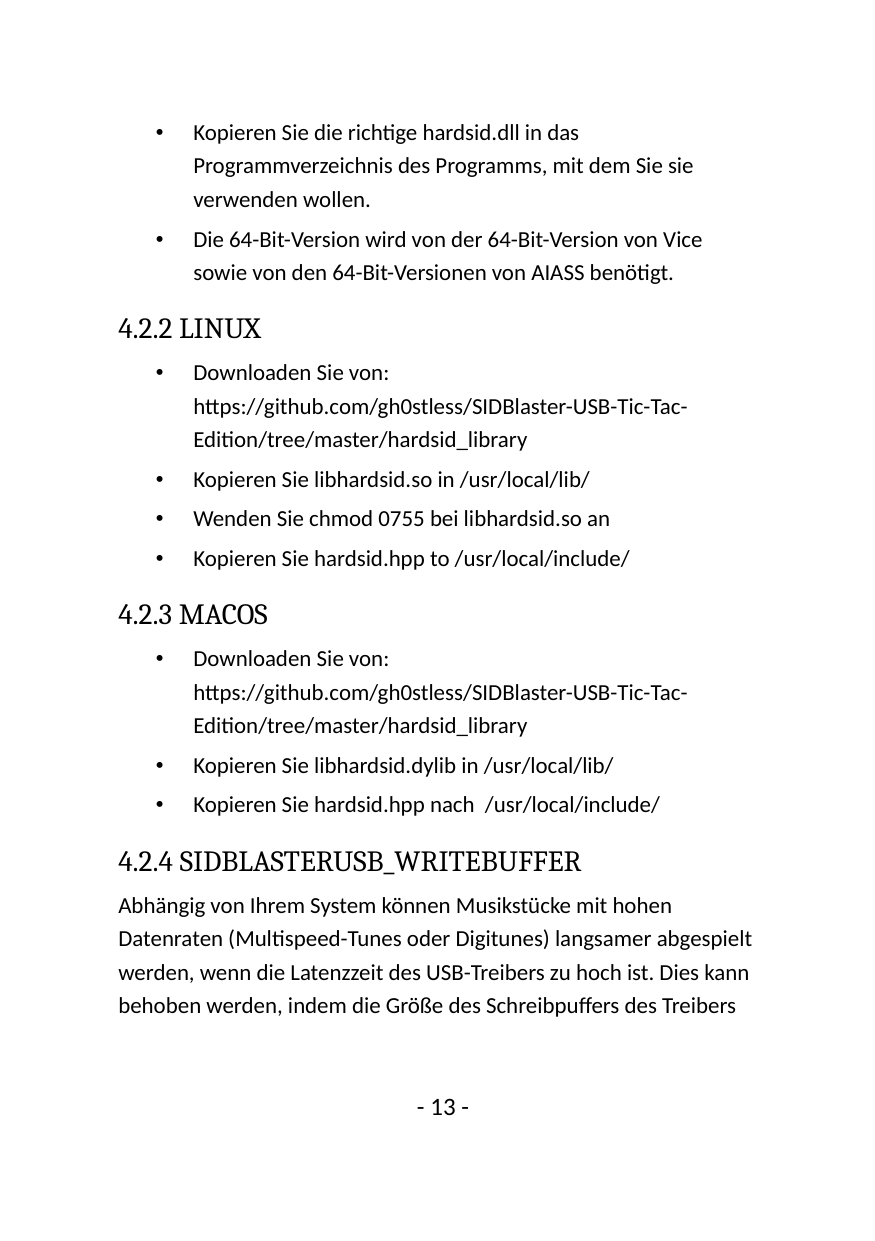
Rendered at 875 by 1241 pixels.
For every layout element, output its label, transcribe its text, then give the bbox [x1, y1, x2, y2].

list Kopieren Sie hardsid.hpp to /usr/local/include/ [156, 544, 756, 572]
list Kopieren Sie libhardsid.dylib in /usr/local/lib/ [156, 751, 756, 779]
list Kopieren Sie hardsid.hpp nach /usr/local/include/ [156, 790, 756, 818]
subtitle MacOS [118, 598, 756, 632]
list Downloaden Sie von: https://github.com/gh0stless/SIDBlaster-USB-Tic-Tac-Edition/tree/master/hardsid_library [156, 644, 756, 739]
subtitle Linux [118, 312, 756, 346]
text Abhängig von Ihrem System können Musikstücke mit hohen Datenraten (Multispeed-Tunes oder Digitunes) langsamer abgespielt werden, wenn die Latenzzeit des USB-Treibers zu hoch ist. Dies kann behoben werden, indem die Größe des Schreibpuffers des Treibers [118, 891, 756, 1019]
list Wenden Sie chmod 0755 bei libhardsid.so an [156, 504, 756, 533]
list Kopieren Sie die richtige hardsid.dll in das Programmverzeichnis des Programms, mit dem Sie sie verwenden wollen. [156, 118, 756, 213]
list Kopieren Sie libhardsid.so in /usr/local/lib/ [156, 465, 756, 493]
list Die 64-Bit-Version wird von der 64-Bit-Version von Vice sowie von den 64-Bit-Versionen von AIASS benötigt. [156, 225, 756, 286]
subtitle SIDBLASTERUSB_WRITEBUFFER [118, 844, 756, 878]
list Downloaden Sie von: https://github.com/gh0stless/SIDBlaster-USB-Tic-Tac-Edition/tree/master/hardsid_library [156, 358, 756, 454]
